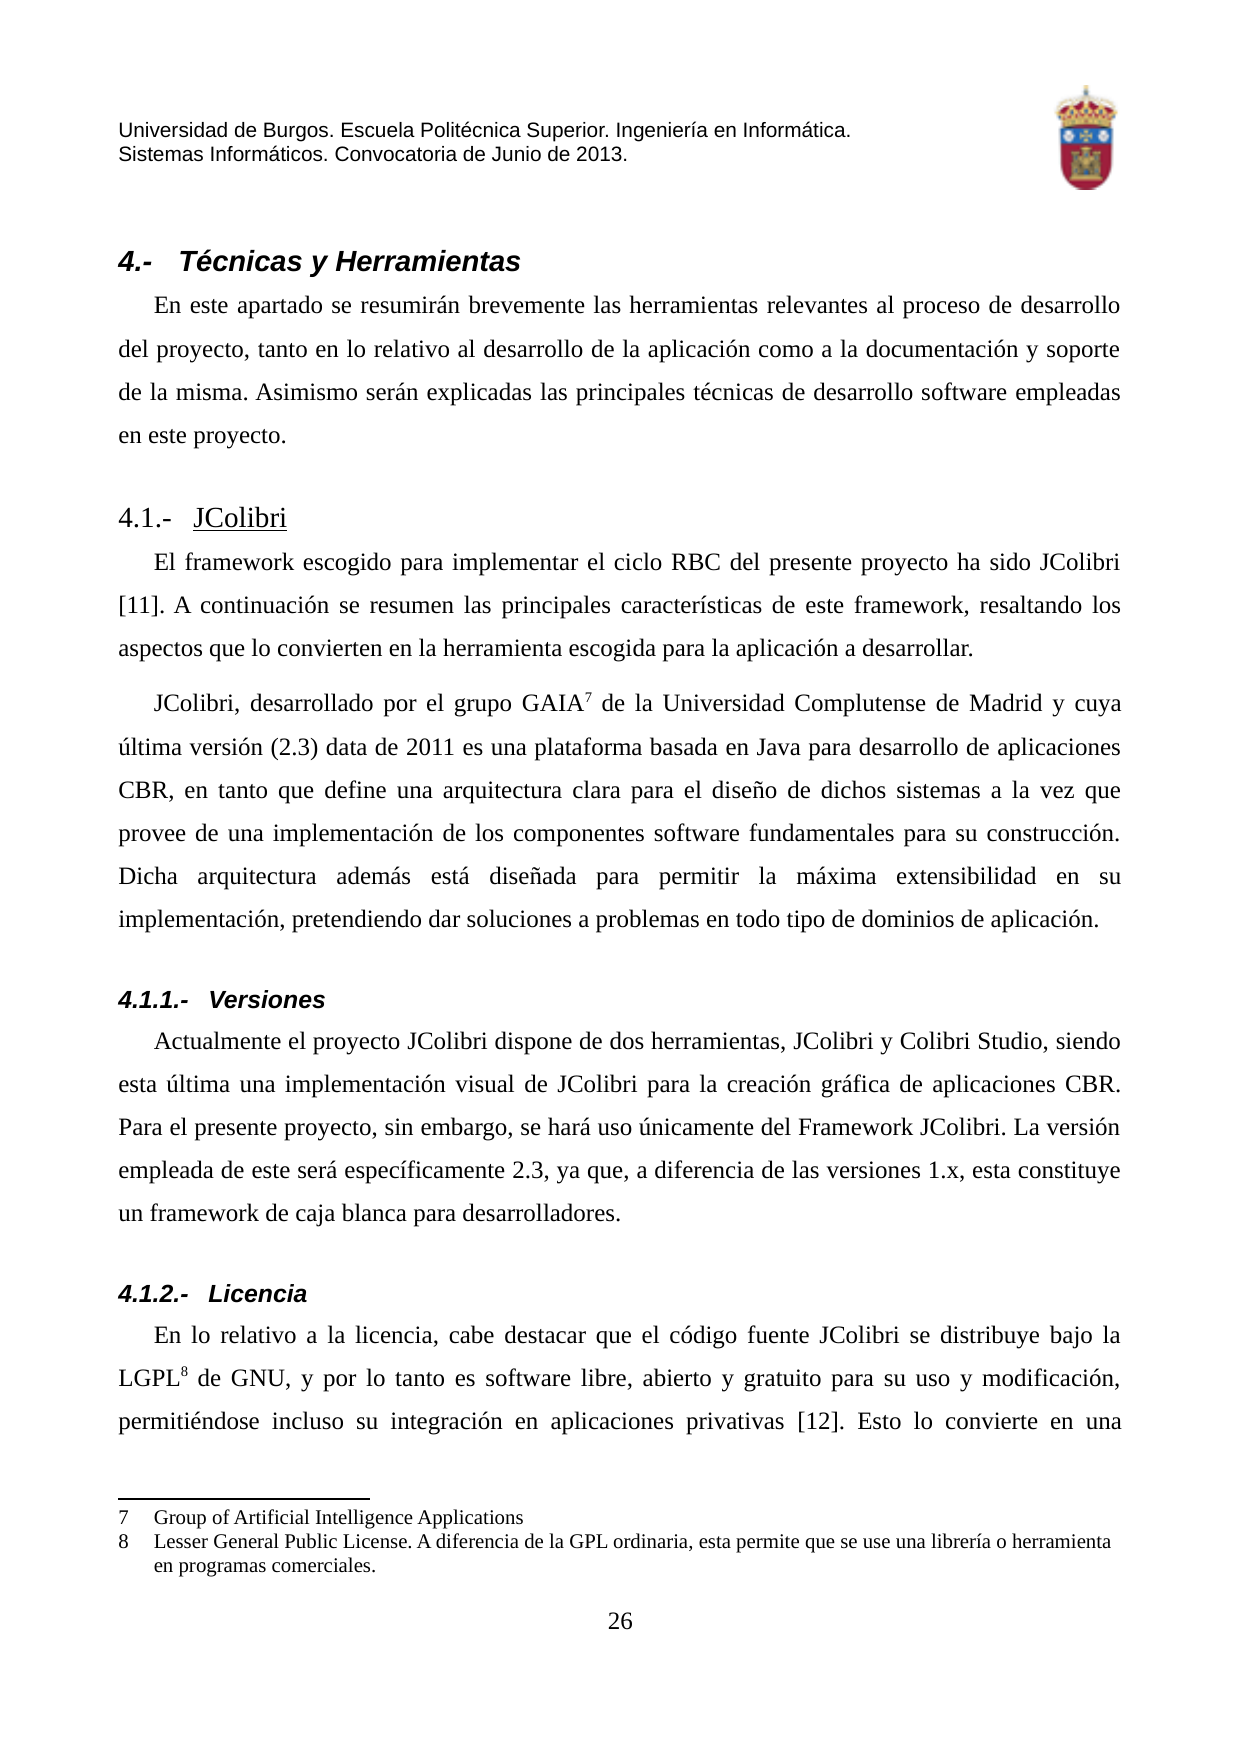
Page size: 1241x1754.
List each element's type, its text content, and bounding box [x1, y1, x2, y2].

text Actualmente el proyecto JColibri dispone de dos herramientas, JColibri y Colibri Studio, siendo esta última una implementación visual de JColibri para la creación gráfica de aplicaciones CBR. Para el presente proyecto, sin embargo, se hará uso únicamente del Framework JColibri. La versión empleada de este será específicamente 2.3, ya que, a diferencia de las versiones 1.x, esta constituye un framework de caja blanca para desarrolladores. [118, 1026, 1122, 1227]
text Lesser General Public License. A diferencia de la GPL ordinaria, esta permite que se use una librería o herramienta en programas comerciales. [118, 1529, 1122, 1577]
text En lo relativo a la licencia, cabe destacar que el código fuente JColibri se distribuye bajo la LGPL de GNU, y por lo tanto es software libre, abierto y gratuito para su uso y modificación, permitiéndose incluso su integración en aplicaciones privativas [12]. Esto lo convierte en una [118, 1320, 1122, 1435]
text El framework escogido para implementar el ciclo RBC del presente proyecto ha sido JColibri [11]. A continuación se resumen las principales características de este framework, resaltando los aspectos que lo convierten en la herramienta escogida para la aplicación a desarrollar. [118, 547, 1122, 662]
subtitle Versiones [118, 985, 1122, 1013]
subtitle Técnicas y Herramientas [118, 244, 1122, 278]
text JColibri, desarrollado por el grupo GAIA de la Universidad Complutense de Madrid y cuya última versión (2.3) data de 2011 es una plataforma basada en Java para desarrollo de aplicaciones CBR, en tanto que define una arquitectura clara para el diseño de dichos sistemas a la vez que provee de una implementación de los componentes software fundamentales para su construcción. Dicha arquitectura además está diseñada para permitir la máxima extensibilidad en su implementación, pretendiendo dar soluciones a problemas en todo tipo de dominios de aplicación. [118, 688, 1122, 933]
subtitle JColibri [118, 501, 1122, 534]
text En este apartado se resumirán brevemente las herramientas relevantes al proceso de desarrollo del proyecto, tanto en lo relativo al desarrollo de la aplicación como a la documentación y soporte de la misma. Asimismo serán explicadas las principales técnicas de desarrollo software empleadas en este proyecto. [118, 291, 1122, 449]
subtitle Licencia [118, 1279, 1122, 1307]
text Group of Artificial Intelligence Applications [118, 1505, 1122, 1529]
picture [1053, 85, 1120, 190]
